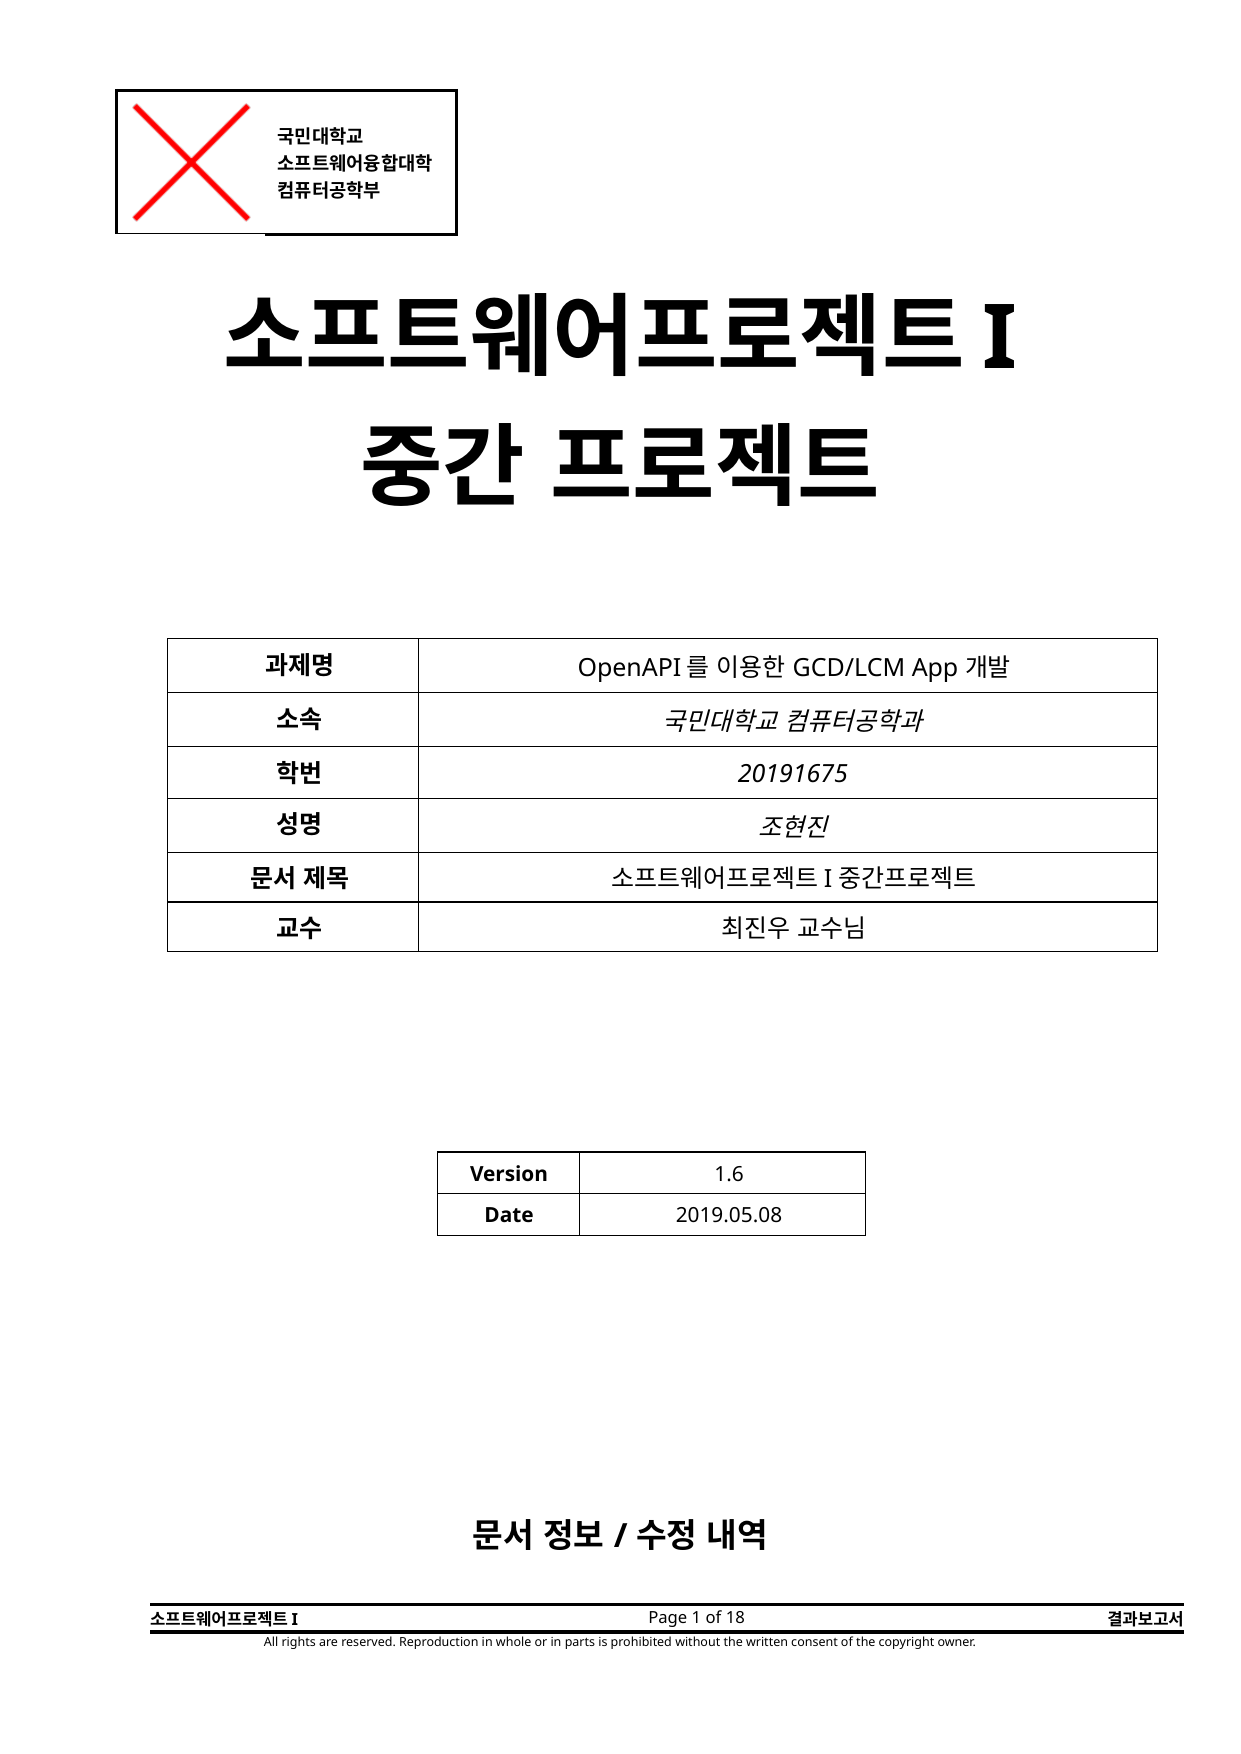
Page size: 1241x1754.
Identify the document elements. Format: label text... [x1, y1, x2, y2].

table_cell 조현진 [419, 799, 1157, 852]
text 문서 정보 / 수정 내역 [150, 1509, 1090, 1558]
table_cell 20191675 [419, 747, 1157, 798]
table_cell 국민대학교 컴퓨터공학과 [419, 693, 1157, 746]
table_cell 소속 [168, 693, 418, 746]
table_cell 문서 제목 [168, 853, 418, 901]
table_header OpenAPI를 이용한 GCD/LCM App 개발 [419, 639, 1157, 692]
table_cell 2019.05.08 [580, 1194, 865, 1235]
table_cell 최진우 교수님 [419, 903, 1157, 951]
table_header Version [438, 1153, 579, 1193]
table_cell 소프트웨어프로젝트I 중간프로젝트 [419, 853, 1157, 901]
table_header 과제명 [168, 639, 418, 692]
text 중간 프로젝트 [150, 394, 1090, 524]
text 소프트웨어프로젝트I [150, 264, 1090, 394]
table_cell 성명 [168, 799, 418, 852]
table_header 1.6 [580, 1153, 865, 1193]
table_cell 학번 [168, 747, 418, 798]
table_cell 교수 [168, 903, 418, 951]
table_cell Date [438, 1194, 579, 1235]
